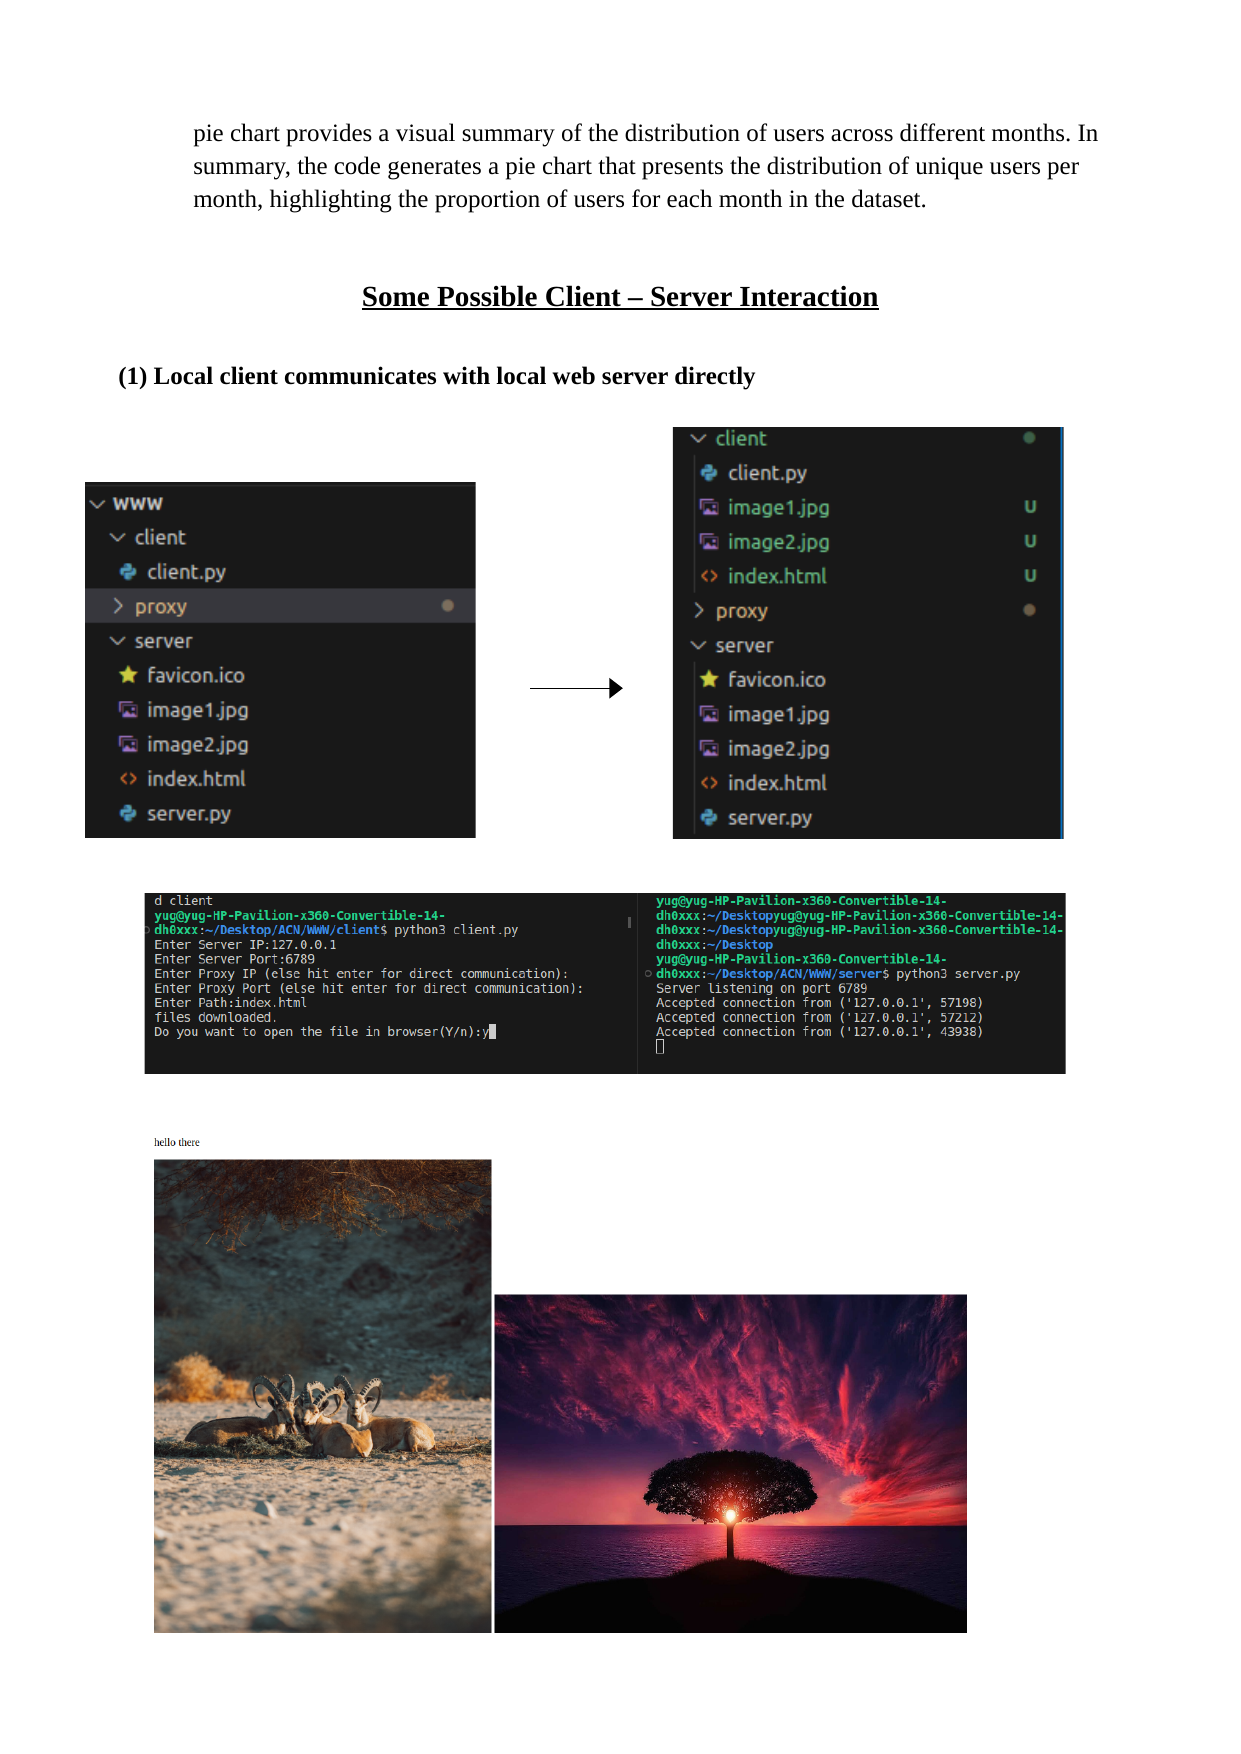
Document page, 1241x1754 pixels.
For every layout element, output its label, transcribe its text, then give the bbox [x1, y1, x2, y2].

picture [672, 427, 1064, 839]
list pie chart provides a visual summary of the distribution of users across different months. In summary, the code generates a pie chart that presents the distribution of unique users per month, highlighting the proportion of users for each month in the dataset. [156, 118, 1122, 213]
text (1) Local client communicates with local web server directly [118, 361, 1122, 390]
picture [144, 893, 1066, 1074]
text Some Possible Client – Server Interaction [118, 279, 1122, 313]
picture [85, 482, 476, 838]
picture [149, 1132, 1049, 1650]
